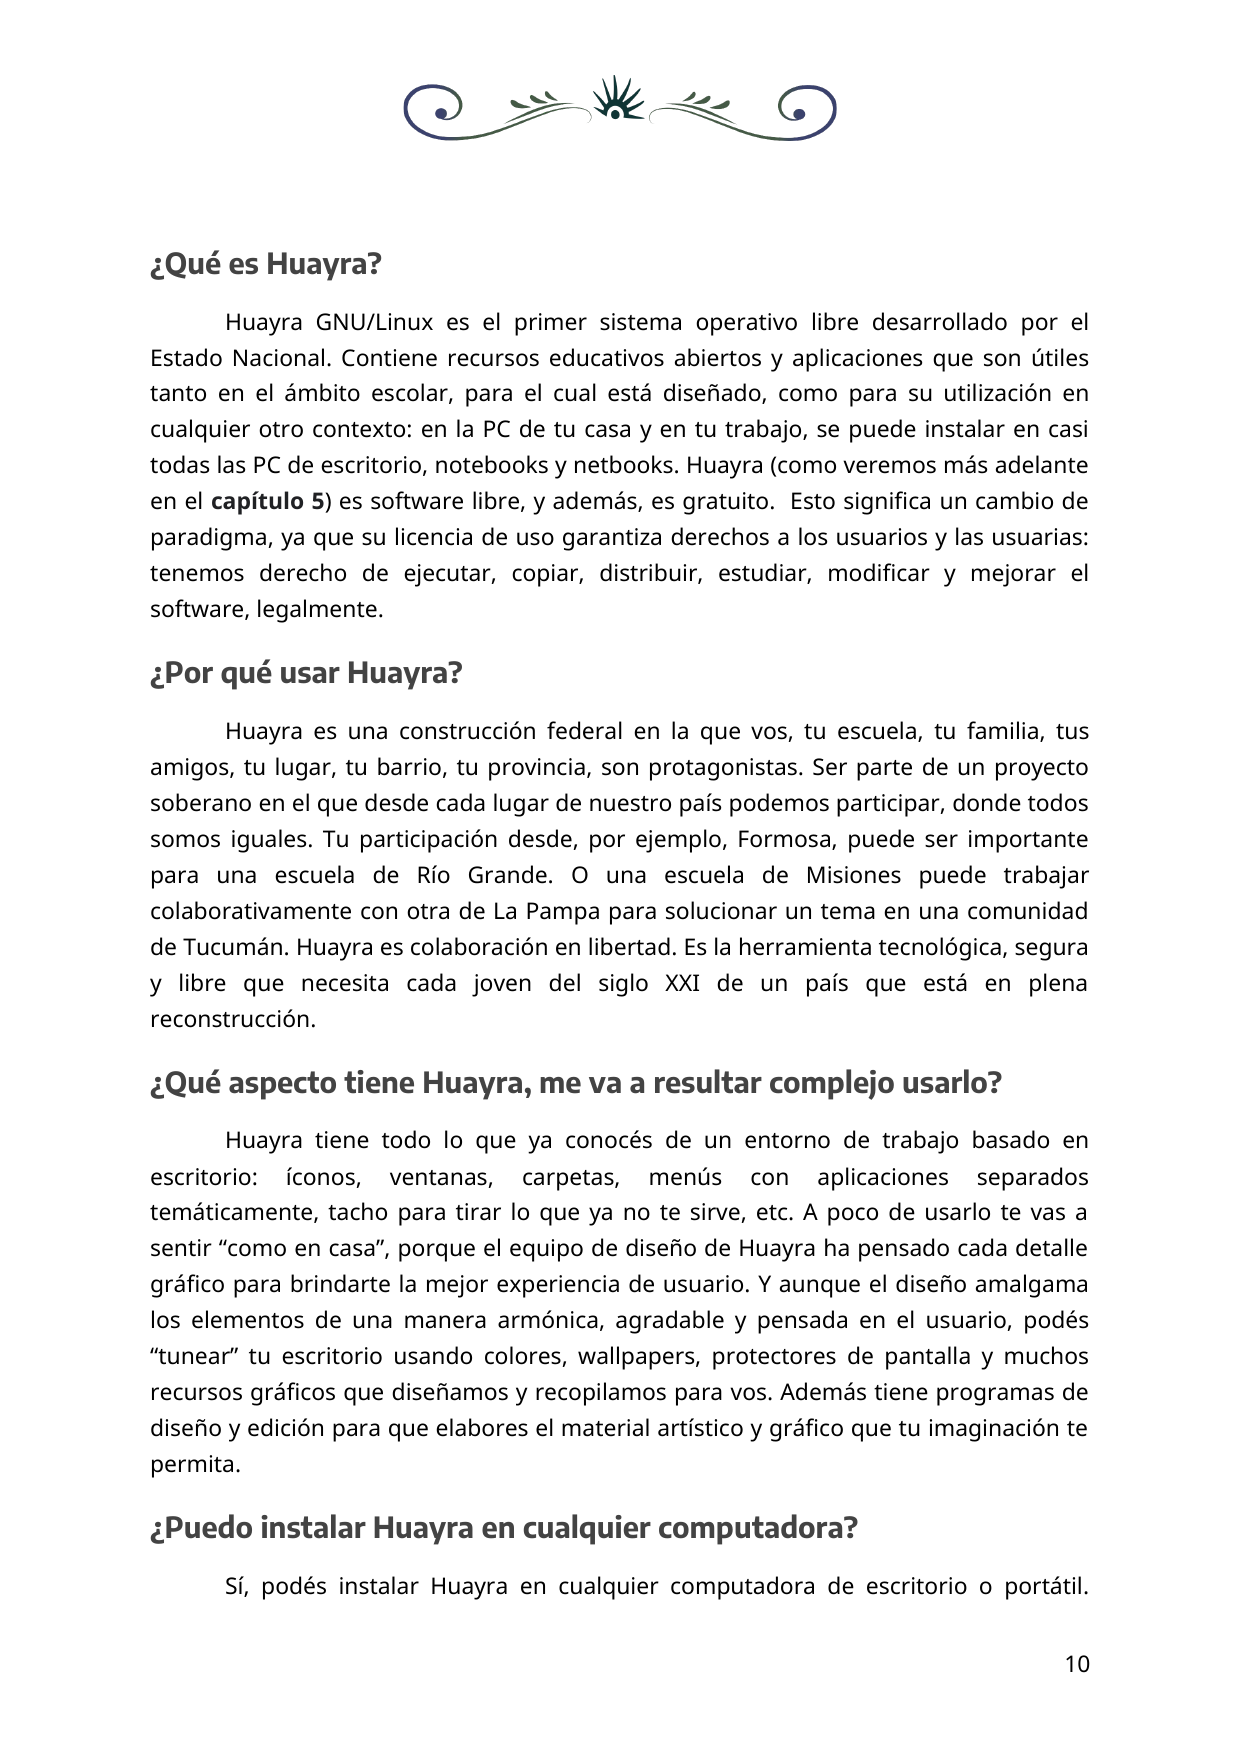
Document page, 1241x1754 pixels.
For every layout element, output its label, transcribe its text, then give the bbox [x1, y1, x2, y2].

text Huayra es una construcción federal en la que vos, tu escuela, tu familia, tus amigos, tu lugar, tu barrio, tu provincia, son protagonistas. Ser parte de un proyecto soberano en el que desde cada lugar de nuestro país podemos participar, donde todos somos iguales. Tu participación desde, por ejemplo, Formosa, puede ser importante para una escuela de Río Grande. O una escuela de Misiones puede trabajar colaborativamente con otra de La Pampa para solucionar un tema en una comunidad de Tucumán. Huayra es colaboración en libertad. Es la herramienta tecnológica, segura y libre que necesita cada joven del siglo XXI de un país que está en plena reconstrucción. [150, 715, 1090, 1034]
subtitle ¿Por qué usar Huayra? [150, 654, 1090, 690]
subtitle ¿Qué aspecto tiene Huayra, me va a resultar complejo usarlo? [150, 1063, 1090, 1100]
subtitle ¿Qué es Huayra? [150, 244, 1090, 281]
text Huayra tiene todo lo que ya conocés de un entorno de trabajo basado en escritorio: íconos, ventanas, carpetas, menús con aplicaciones separados temáticamente, tacho para tirar lo que ya no te sirve, etc. A poco de usarlo te vas a sentir “como en casa”, porque el equipo de diseño de Huayra ha pensado cada detalle gráfico para brindarte la mejor experiencia de usuario. Y aunque el diseño amalgama los elementos de una manera armónica, agradable y pensada en el usuario, podés “tunear” tu escritorio usando colores, wallpapers, protectores de pantalla y muchos recursos gráficos que diseñamos y recopilamos para vos. Además tiene programas de diseño y edición para que elabores el material artístico y gráfico que tu imaginación te permita. [150, 1124, 1090, 1479]
subtitle ¿Puedo instalar Huayra en cualquier computadora? [150, 1509, 1090, 1545]
text Sí, podés instalar Huayra en cualquier computadora de escritorio o portátil. [150, 1570, 1090, 1601]
text Huayra GNU/Linux es el primer sistema operativo libre desarrollado por el Estado Nacional. Contiene recursos educativos abiertos y aplicaciones que son útiles tanto en el ámbito escolar, para el cual está diseñado, como para su utilización en cualquier otro contexto: en la PC de tu casa y en tu trabajo, se puede instalar en casi todas las PC de escritorio, notebooks y netbooks. Huayra (como veremos más adelante en el capítulo 5) es software libre, y además, es gratuito. Esto significa un cambio de paradigma, ya que su licencia de uso garantiza derechos a los usuarios y las usuarias: tenemos derecho de ejecutar, copiar, distribuir, estudiar, modificar y mejorar el software, legalmente. [150, 306, 1090, 624]
picture [403, 75, 837, 141]
